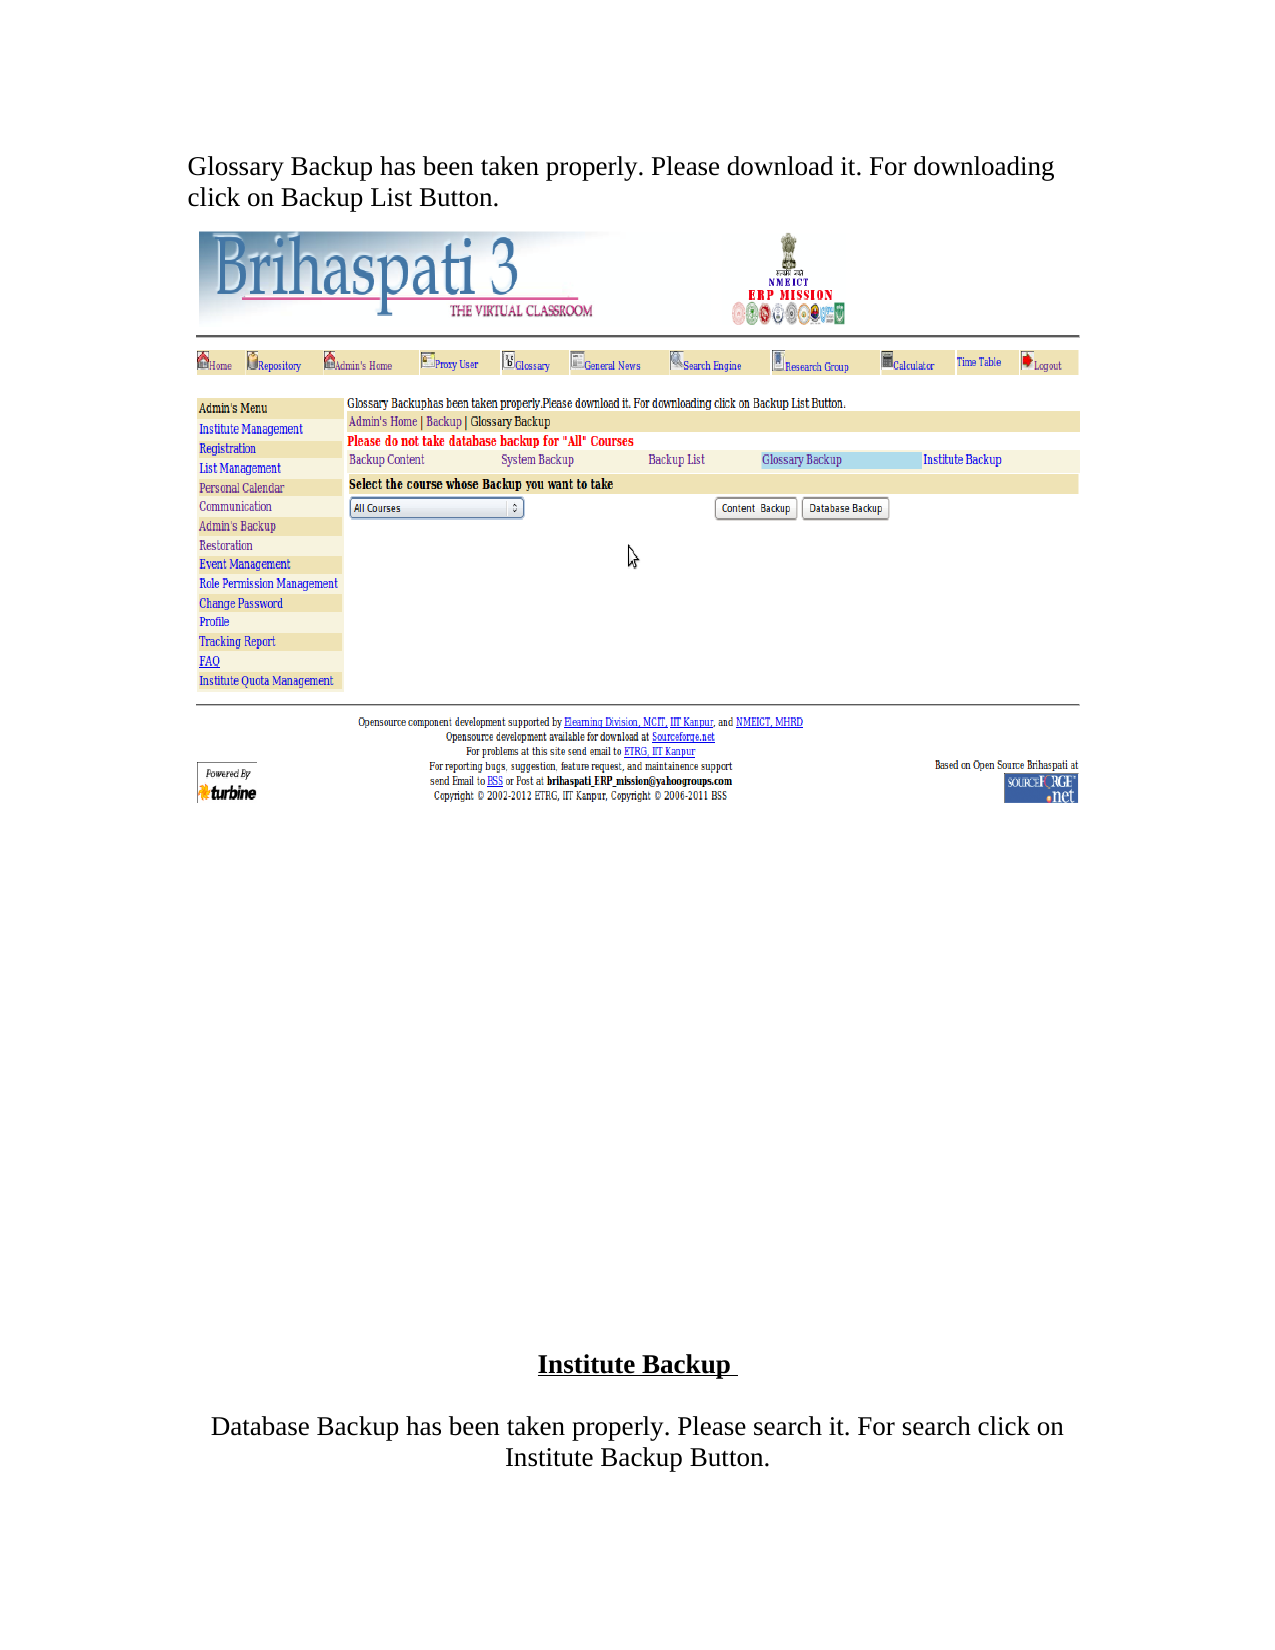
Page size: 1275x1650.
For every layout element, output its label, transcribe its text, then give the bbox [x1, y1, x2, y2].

text Database Backup has been taken properly. Please search it. For search click on Institute Backup Button. [187, 1410, 1087, 1472]
text Glossary Backup has been taken properly. Please download it. For downloading click on Backup List Button. [187, 150, 1087, 212]
picture [189, 225, 1086, 848]
text Institute Backup [187, 1348, 1087, 1379]
